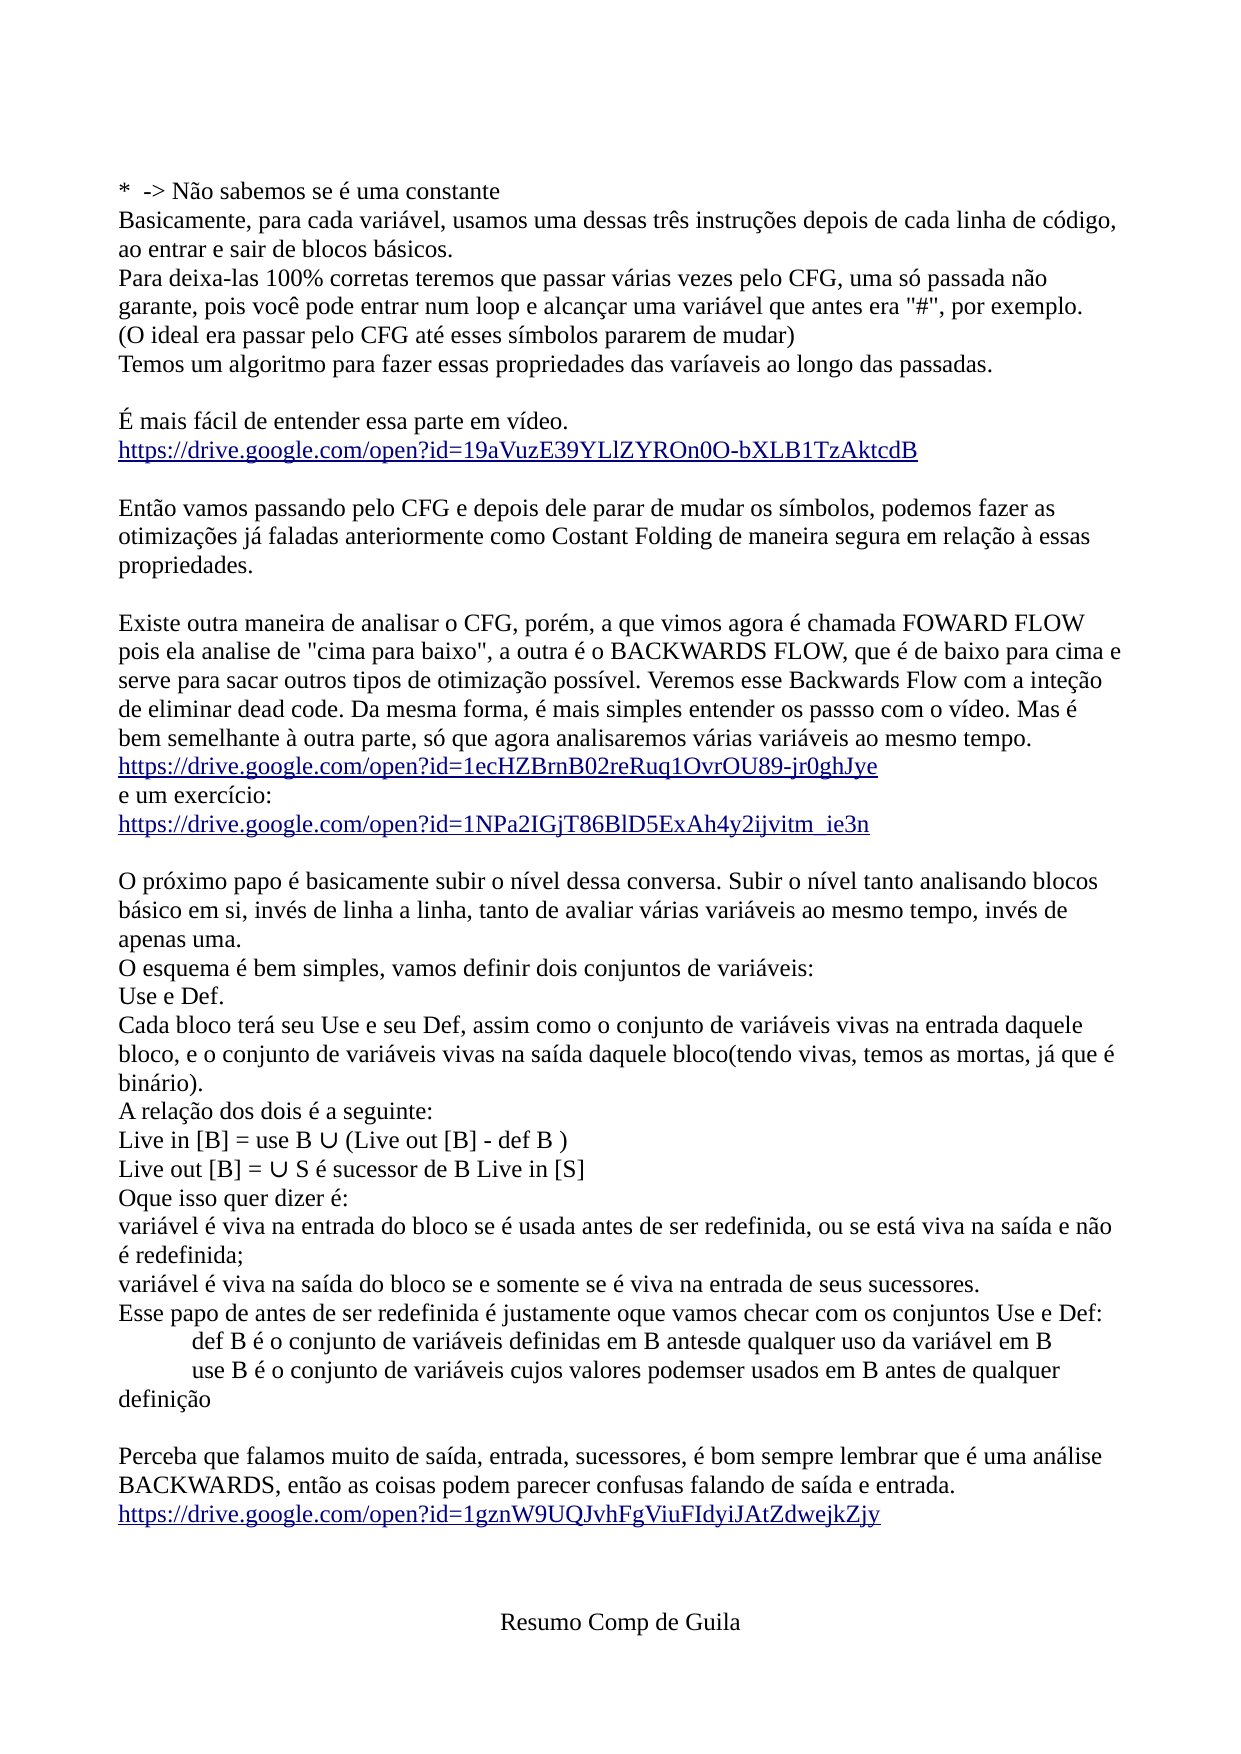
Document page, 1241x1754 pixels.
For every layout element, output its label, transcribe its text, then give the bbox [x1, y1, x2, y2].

text e um exercício: [118, 780, 1122, 809]
text variável é viva na saída do bloco se e somente se é viva na entrada de seus sucessores. [118, 1269, 1122, 1298]
text É mais fácil de entender essa parte em vídeo. [118, 406, 1122, 435]
text def B é o conjunto de variáveis definidas em B antesde qualquer uso da variável em B [118, 1326, 1122, 1355]
text Existe outra maneira de analisar o CFG, porém, a que vimos agora é chamada FOWARD FLOW pois ela analise de "cima para baixo", a outra é o BACKWARDS FLOW, que é de baixo para cima e serve para sacar outros tipos de otimização possível. Veremos esse Backwards Flow com a inteção de eliminar dead code. Da mesma forma, é mais simples entender os passso com o vídeo. Mas é bem semelhante à outra parte, só que agora analisaremos várias variáveis ao mesmo tempo. [118, 608, 1122, 751]
text * -> Não sabemos se é uma constante [118, 176, 1122, 205]
text Basicamente, para cada variável, usamos uma dessas três instruções depois de cada linha de código, ao entrar e sair de blocos básicos. [118, 205, 1122, 263]
text Temos um algoritmo para fazer essas propriedades das varíaveis ao longo das passadas. [118, 349, 1122, 378]
text variável é viva na entrada do bloco se é usada antes de ser redefinida, ou se está viva na saída e não é redefinida; [118, 1211, 1122, 1269]
text Esse papo de antes de ser redefinida é justamente oque vamos checar com os conjuntos Use e Def: [118, 1298, 1122, 1326]
text Oque isso quer dizer é: [118, 1183, 1122, 1211]
text https://drive.google.com/open?id=19aVuzE39YLlZYROn0O-bXLB1TzAktcdB [118, 435, 1122, 464]
text Perceba que falamos muito de saída, entrada, sucessores, é bom sempre lembrar que é uma análise BACKWARDS, então as coisas podem parecer confusas falando de saída e entrada. [118, 1441, 1122, 1499]
text O próximo papo é basicamente subir o nível dessa conversa. Subir o nível tanto analisando blocos básico em si, invés de linha a linha, tanto de avaliar várias variáveis ao mesmo tempo, invés de apenas uma. [118, 866, 1122, 953]
text use B é o conjunto de variáveis cujos valores podemser usados em B antes de qualquer definição [118, 1355, 1122, 1413]
text Live in [B] = use B ∪ (Live out [B] - def B ) [118, 1125, 1122, 1154]
text Para deixa-las 100% corretas teremos que passar várias vezes pelo CFG, uma só passada não garante, pois você pode entrar num loop e alcançar uma variável que antes era "#", por exemplo. [118, 263, 1122, 320]
text Cada bloco terá seu Use e seu Def, assim como o conjunto de variáveis vivas na entrada daquele bloco, e o conjunto de variáveis vivas na saída daquele bloco(tendo vivas, temos as mortas, já que é binário). [118, 1010, 1122, 1096]
text Live out [B] = ∪ S é sucessor de B Live in [S] [118, 1154, 1122, 1183]
text A relação dos dois é a seguinte: [118, 1096, 1122, 1125]
text https://drive.google.com/open?id=1ecHZBrnB02reRuq1OvrOU89-jr0ghJye [118, 751, 1122, 780]
text Então vamos passando pelo CFG e depois dele parar de mudar os símbolos, podemos fazer as otimizações já faladas anteriormente como Costant Folding de maneira segura em relação à essas propriedades. [118, 493, 1122, 579]
text https://drive.google.com/open?id=1NPa2IGjT86BlD5ExAh4y2ijvitm_ie3n [118, 809, 1122, 838]
text (O ideal era passar pelo CFG até esses símbolos pararem de mudar) [118, 320, 1122, 349]
text O esquema é bem simples, vamos definir dois conjuntos de variáveis: Use e Def. [118, 953, 1122, 1010]
text https://drive.google.com/open?id=1gznW9UQJvhFgViuFIdyiJAtZdwejkZjy [118, 1499, 1122, 1528]
